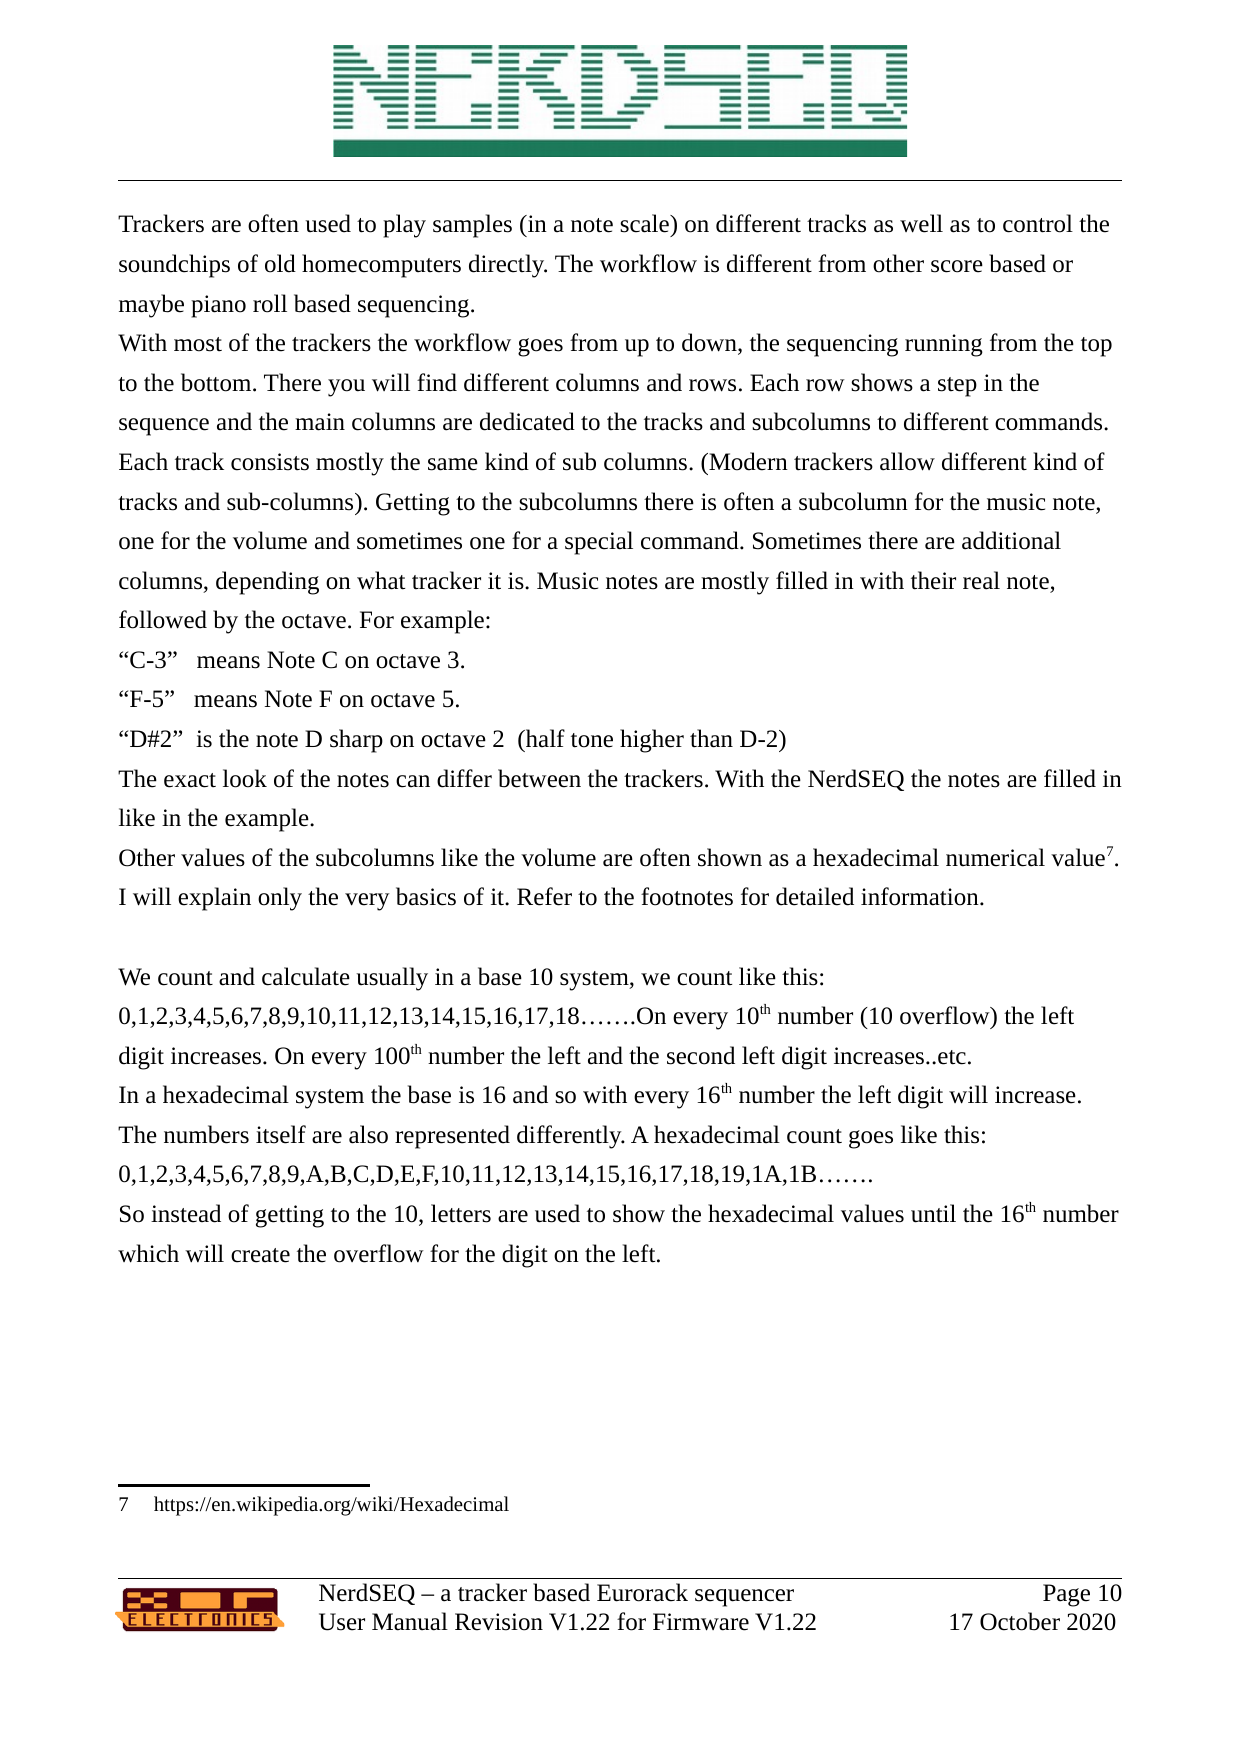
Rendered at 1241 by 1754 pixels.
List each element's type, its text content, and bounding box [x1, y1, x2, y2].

text Other values of the subcolumns like the volume are often shown as a hexadecimal numerical value. [118, 843, 1122, 872]
text 0,1,2,3,4,5,6,7,8,9,A,B,C,D,E,F,10,11,12,13,14,15,16,17,18,19,1A,1B……. [118, 1159, 1122, 1188]
text “D#2” is the note D sharp on octave 2 (half tone higher than D-2) [118, 724, 1122, 753]
text “F-5” means Note F on octave 5. [118, 684, 1122, 713]
text We count and calculate usually in a base 10 system, we count like this: 0,1,2,3,4,5,6,7,8,9,10,11,12,13,14,15,16,17,18…….On every 10th number (10 overflow) the left digit increases. On every 100th number the left and the second left digit increases..etc. [118, 962, 1122, 1069]
text https://en.wikipedia.org/wiki/Hexadecimal [118, 1492, 1122, 1516]
text The exact look of the notes can differ between the trackers. With the NerdSEQ the notes are filled in like in the example. [118, 764, 1122, 832]
text In a hexadecimal system the base is 16 and so with every 16th number the left digit will increase. The numbers itself are also represented differently. A hexadecimal count goes like this: [118, 1080, 1122, 1149]
picture [333, 45, 908, 157]
text So instead of getting to the 10, letters are used to show the hexadecimal values until the 16th number which will create the overflow for the digit on the left. [118, 1199, 1122, 1267]
text I will explain only the very basics of it. Refer to the footnotes for detailed information. [118, 882, 1122, 911]
text With most of the trackers the workflow goes from up to down, the sequencing running from the top to the bottom. There you will find different columns and rows. Each row shows a step in the sequence and the main columns are dedicated to the tracks and subcolumns to different commands. Each track consists mostly the same kind of sub columns. (Modern trackers allow different kind of tracks and sub-columns). Getting to the subcolumns there is often a subcolumn for the music note, one for the volume and sometimes one for a special command. Sometimes there are additional columns, depending on what tracker it is. Music notes are mostly filled in with their real note, followed by the octave. For example: [118, 328, 1122, 634]
text Trackers are often used to play samples (in a note scale) on different tracks as well as to control the soundchips of old homecomputers directly. The workflow is different from other score based or maybe piano roll based sequencing. [118, 209, 1122, 317]
text “C-3” means Note C on octave 3. [118, 645, 1122, 674]
picture [115, 1584, 285, 1634]
